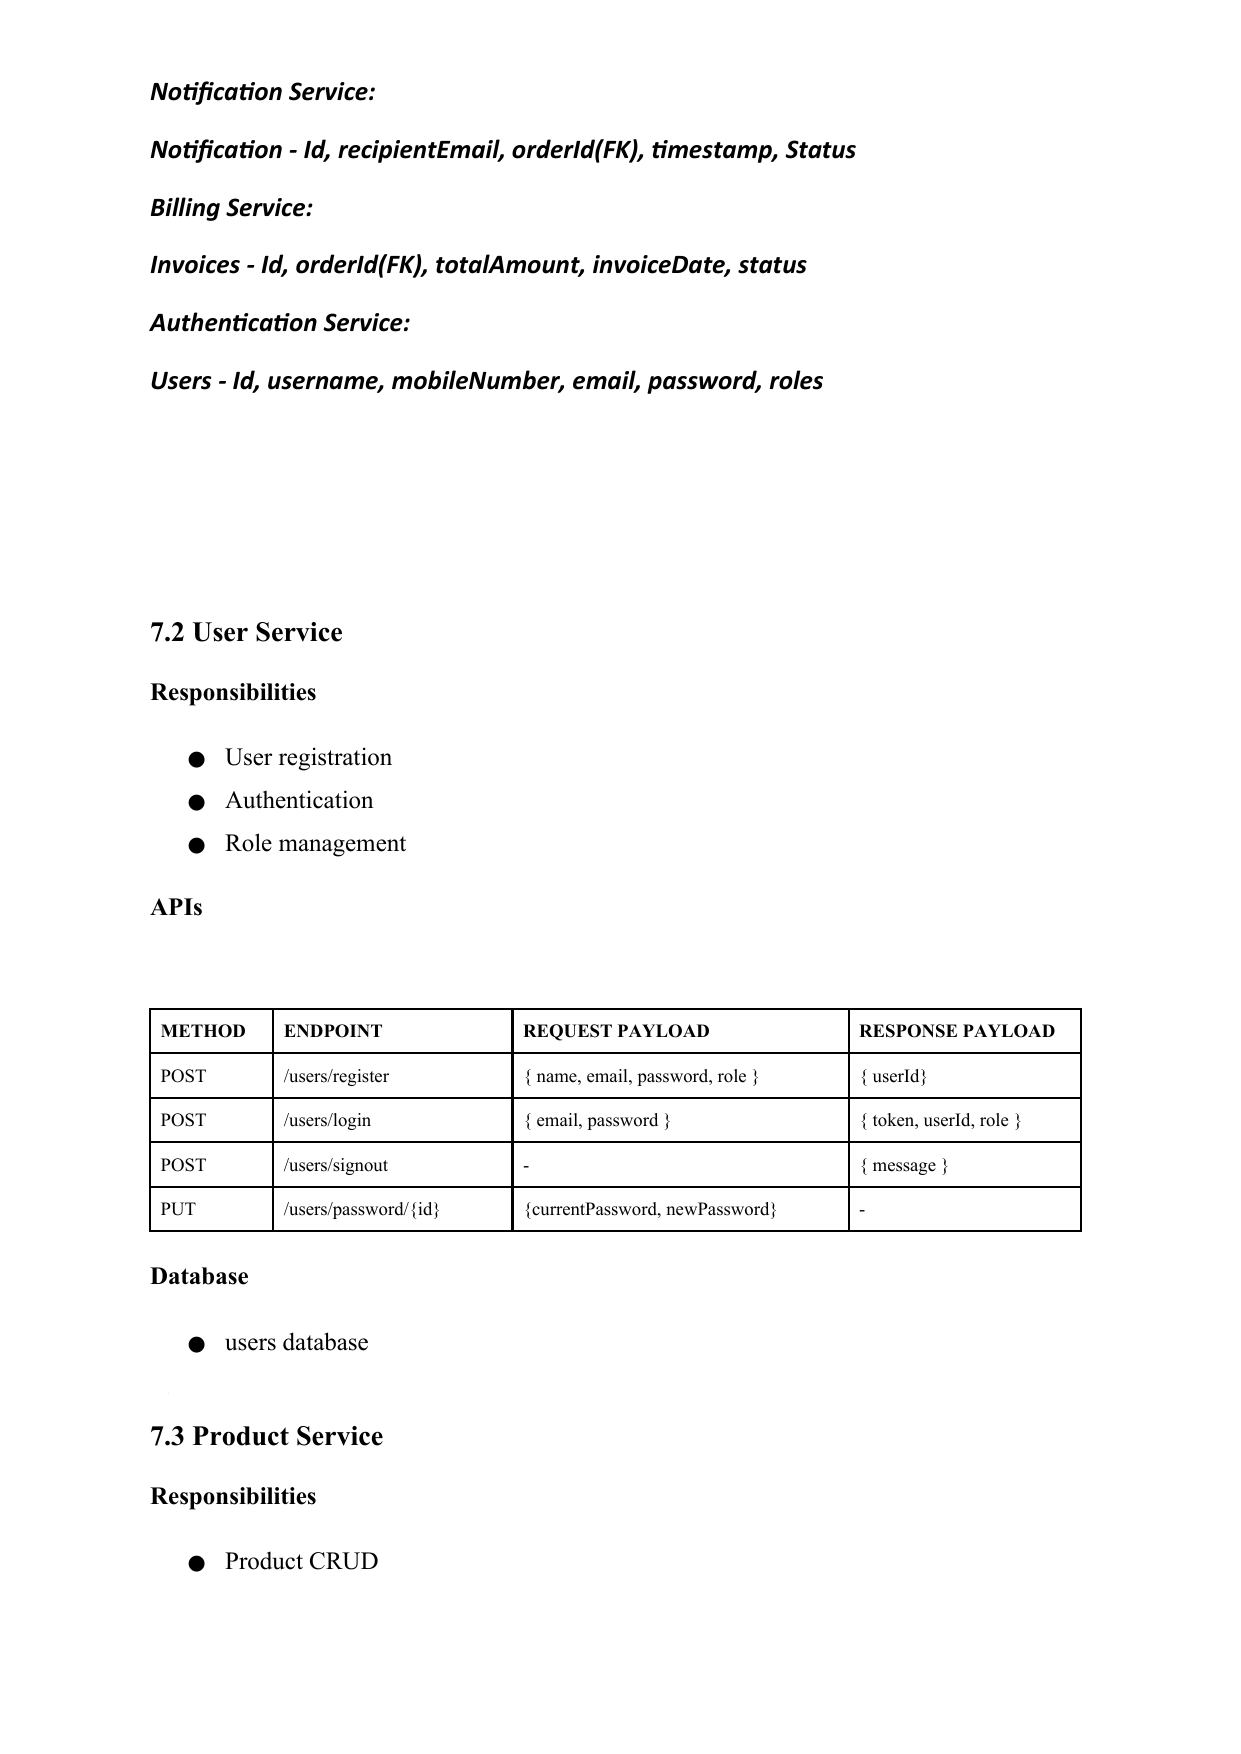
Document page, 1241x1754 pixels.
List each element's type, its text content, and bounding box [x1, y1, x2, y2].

table_cell { userId} [850, 1054, 1080, 1097]
list Role management [187, 820, 1090, 863]
table_cell POST [151, 1054, 272, 1097]
list Authentication [187, 777, 1090, 820]
table_cell /users/signout [274, 1143, 511, 1186]
table_header ENDPOINT [274, 1010, 511, 1052]
table_cell POST [151, 1099, 272, 1141]
table_cell { token, userId, role } [850, 1099, 1080, 1141]
table_cell /users/login [274, 1099, 511, 1141]
table_cell { message } [850, 1143, 1080, 1186]
text APIs [150, 892, 1090, 921]
text Notification - Id, recipientEmail, orderId(FK), timestamp, Status [150, 132, 1090, 165]
text Billing Service: [150, 190, 1090, 223]
table_header REQUEST PAYLOAD [514, 1010, 848, 1052]
text Responsibilities [150, 677, 1090, 706]
text Authentication Service: [150, 306, 1090, 338]
table_cell /users/password/{id} [274, 1188, 511, 1230]
table_cell /users/register [274, 1054, 511, 1097]
table_cell {currentPassword, newPassword} [514, 1188, 848, 1230]
text Invoices - Id, orderId(FK), totalAmount, invoiceDate, status [150, 248, 1090, 281]
table_header RESPONSE PAYLOAD [850, 1010, 1080, 1052]
table_cell - [850, 1188, 1080, 1230]
text 7.3 Product Service [150, 1419, 1090, 1452]
table_cell POST [151, 1143, 272, 1186]
text Users - Id, username, mobileNumber, email, password, roles [150, 363, 1090, 396]
list Product CRUD [187, 1539, 1090, 1581]
table_header METHOD [151, 1010, 272, 1052]
table_cell - [514, 1143, 848, 1186]
list users database [187, 1319, 1090, 1362]
text 7.2 User Service [150, 615, 1090, 648]
list User registration [187, 735, 1090, 777]
table_cell { name, email, password, role } [514, 1054, 848, 1097]
table_cell { email, password } [514, 1099, 848, 1141]
text Notification Service: [150, 74, 1090, 107]
table_cell PUT [151, 1188, 272, 1230]
text Responsibilities [150, 1481, 1090, 1509]
text Database [150, 1261, 1090, 1290]
